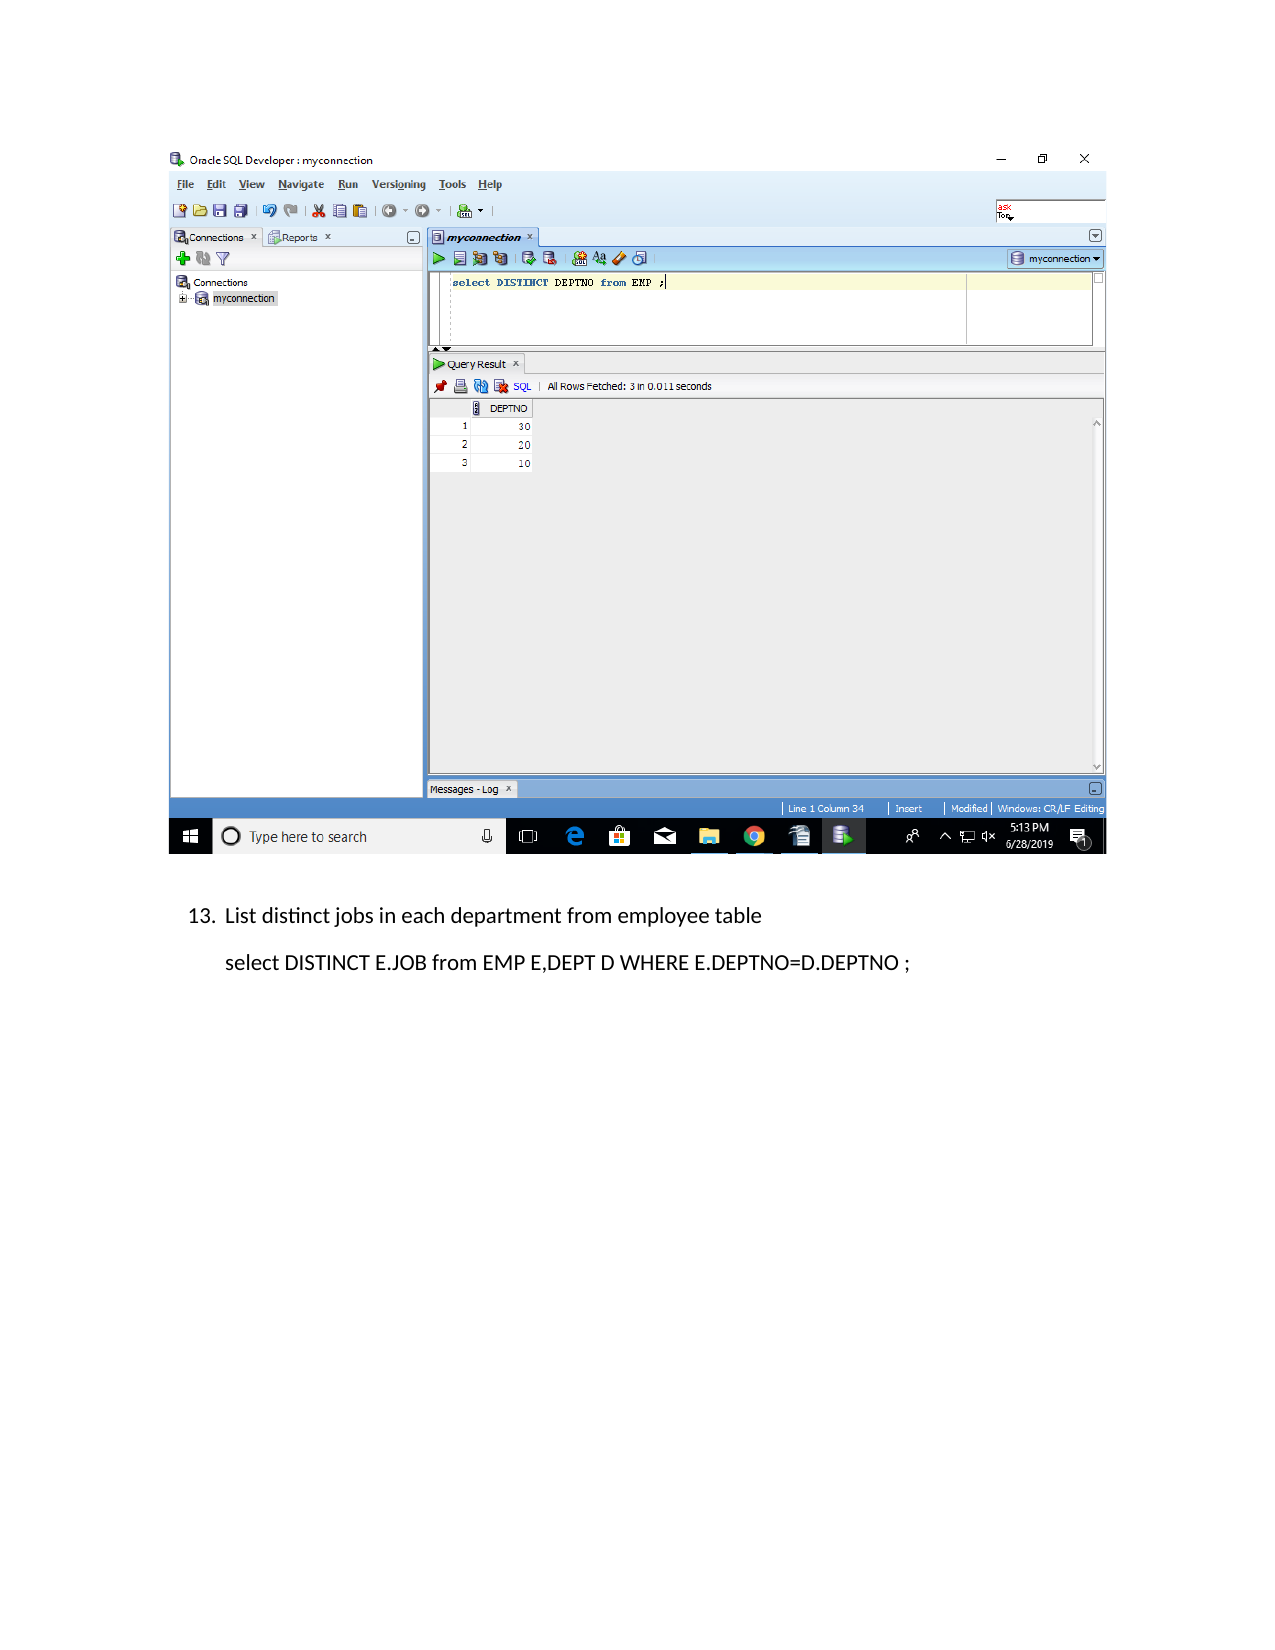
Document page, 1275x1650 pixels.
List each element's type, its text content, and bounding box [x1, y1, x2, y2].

list select DISTINCT E.JOB from EMP E,DEPT D WHERE E.DEPTNO=D.DEPTNO ; [187, 948, 1125, 976]
picture [168, 150, 1107, 854]
list List distinct jobs in each department from employee table [187, 902, 1125, 929]
